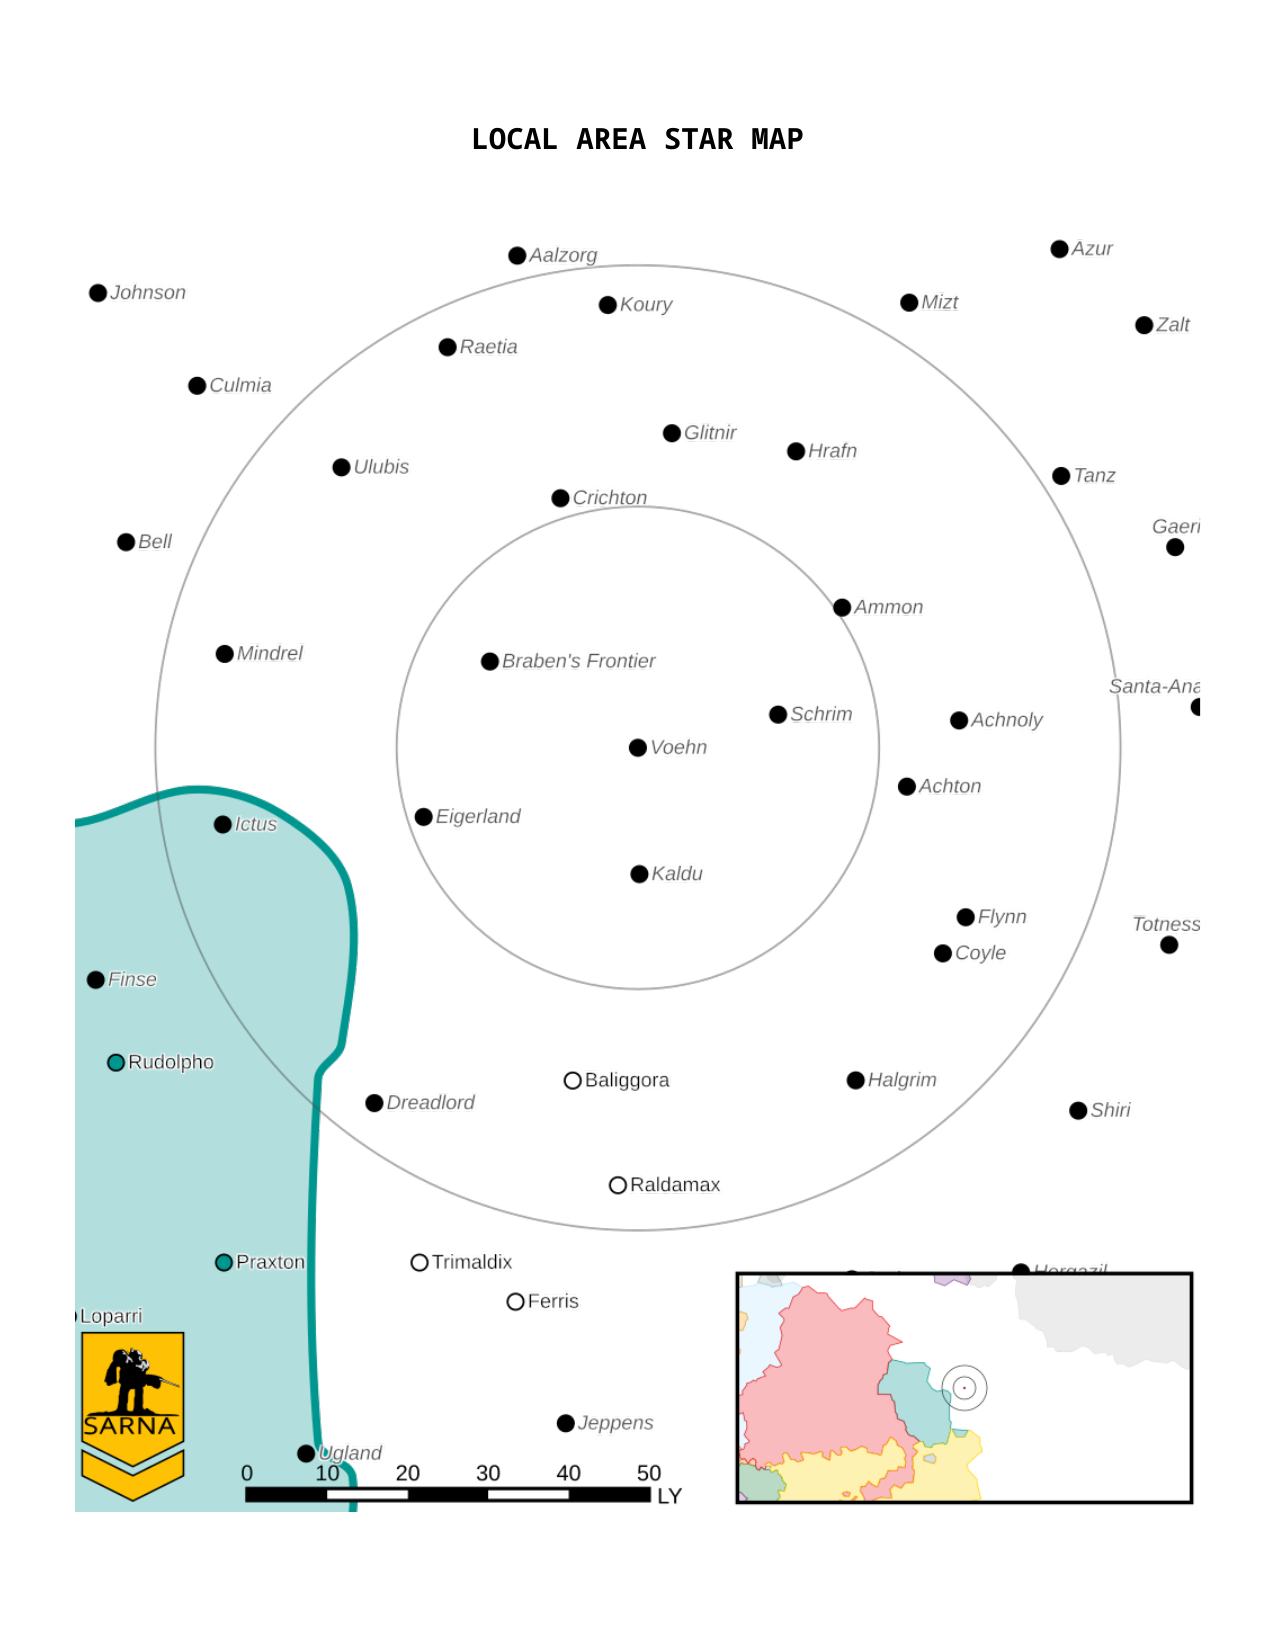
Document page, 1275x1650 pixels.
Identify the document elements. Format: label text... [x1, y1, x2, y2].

subtitle LOCAL AREA STAR MAP [75, 75, 1200, 158]
picture [75, 226, 1200, 1512]
